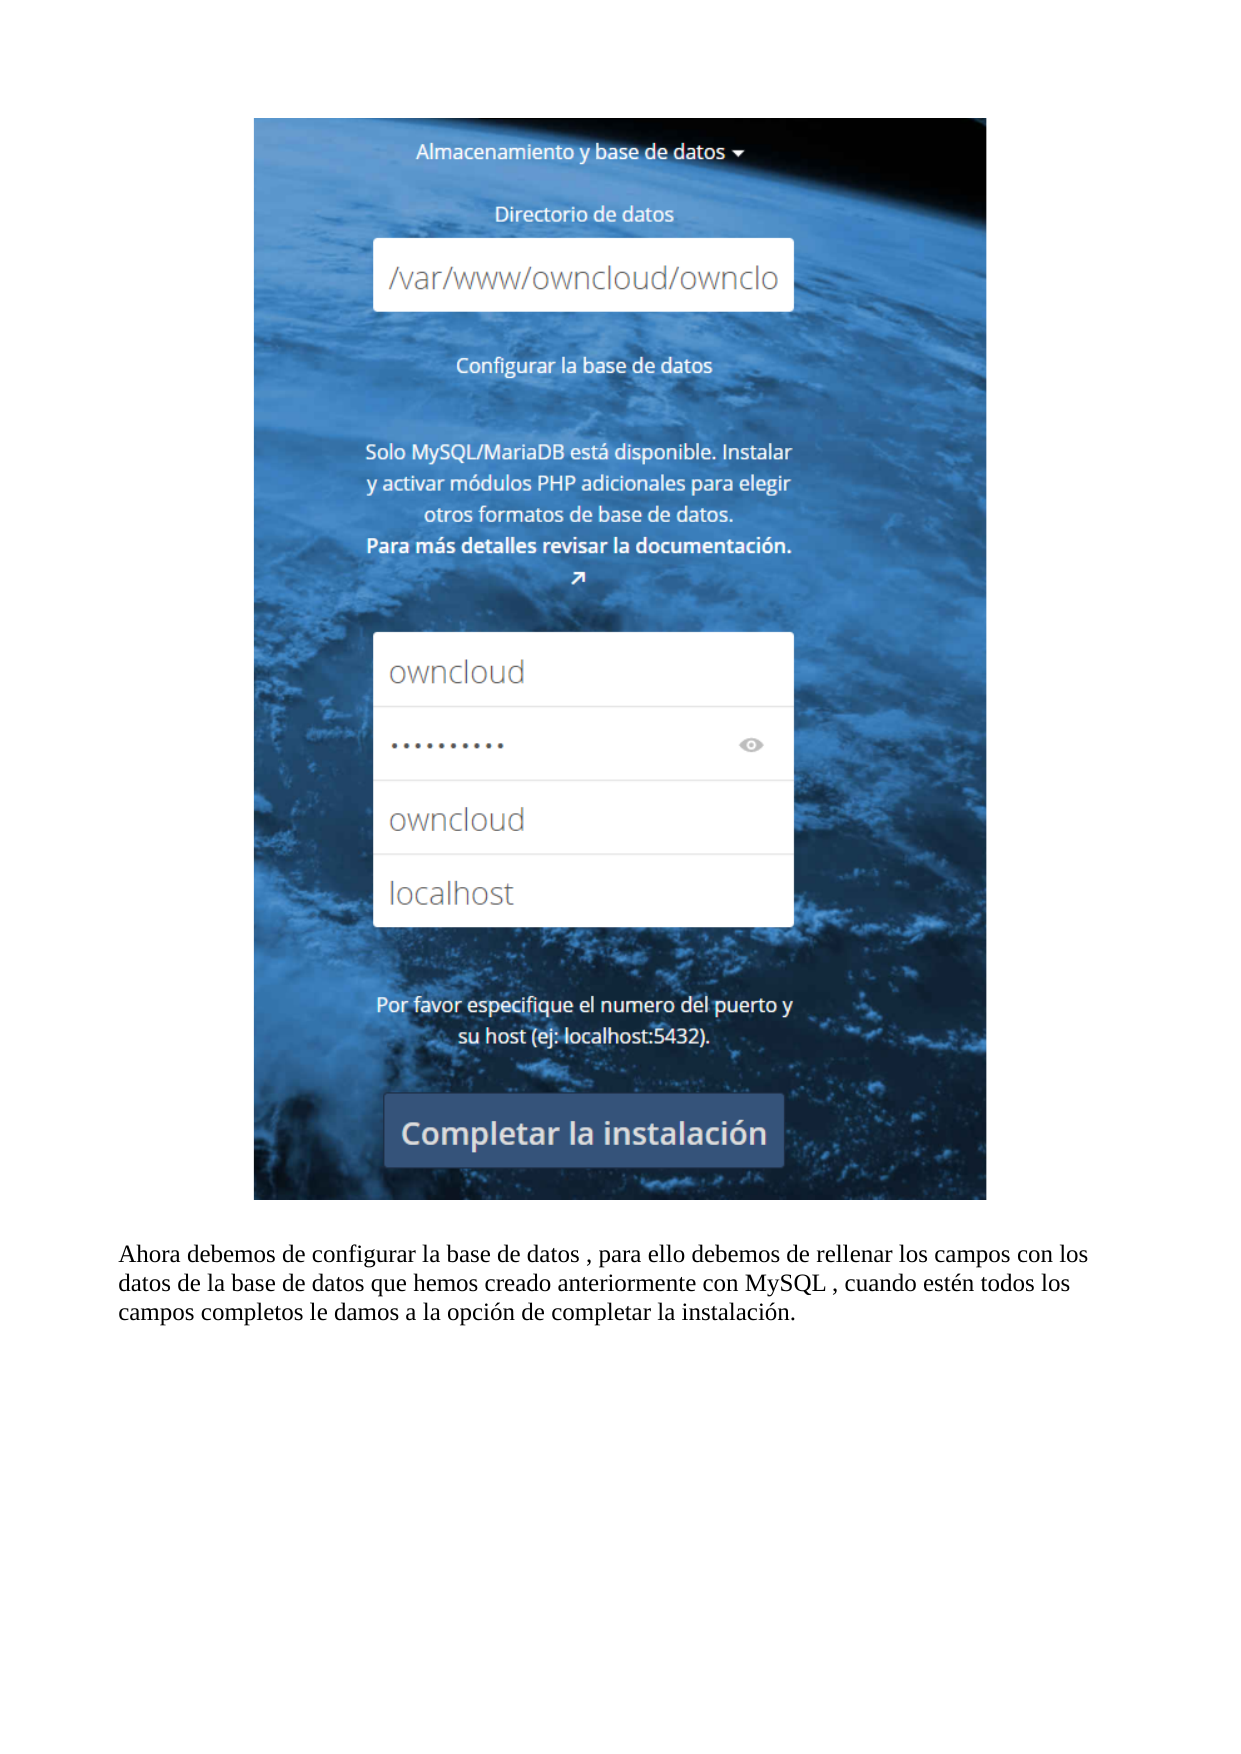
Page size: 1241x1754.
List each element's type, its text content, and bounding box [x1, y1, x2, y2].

picture [253, 118, 987, 1200]
text Ahora debemos de configurar la base de datos , para ello debemos de rellenar los campos con los datos de la base de datos que hemos creado anteriormente con MySQL , cuando estén todos los campos completos le damos a la opción de completar la instalación. [118, 1239, 1122, 1326]
